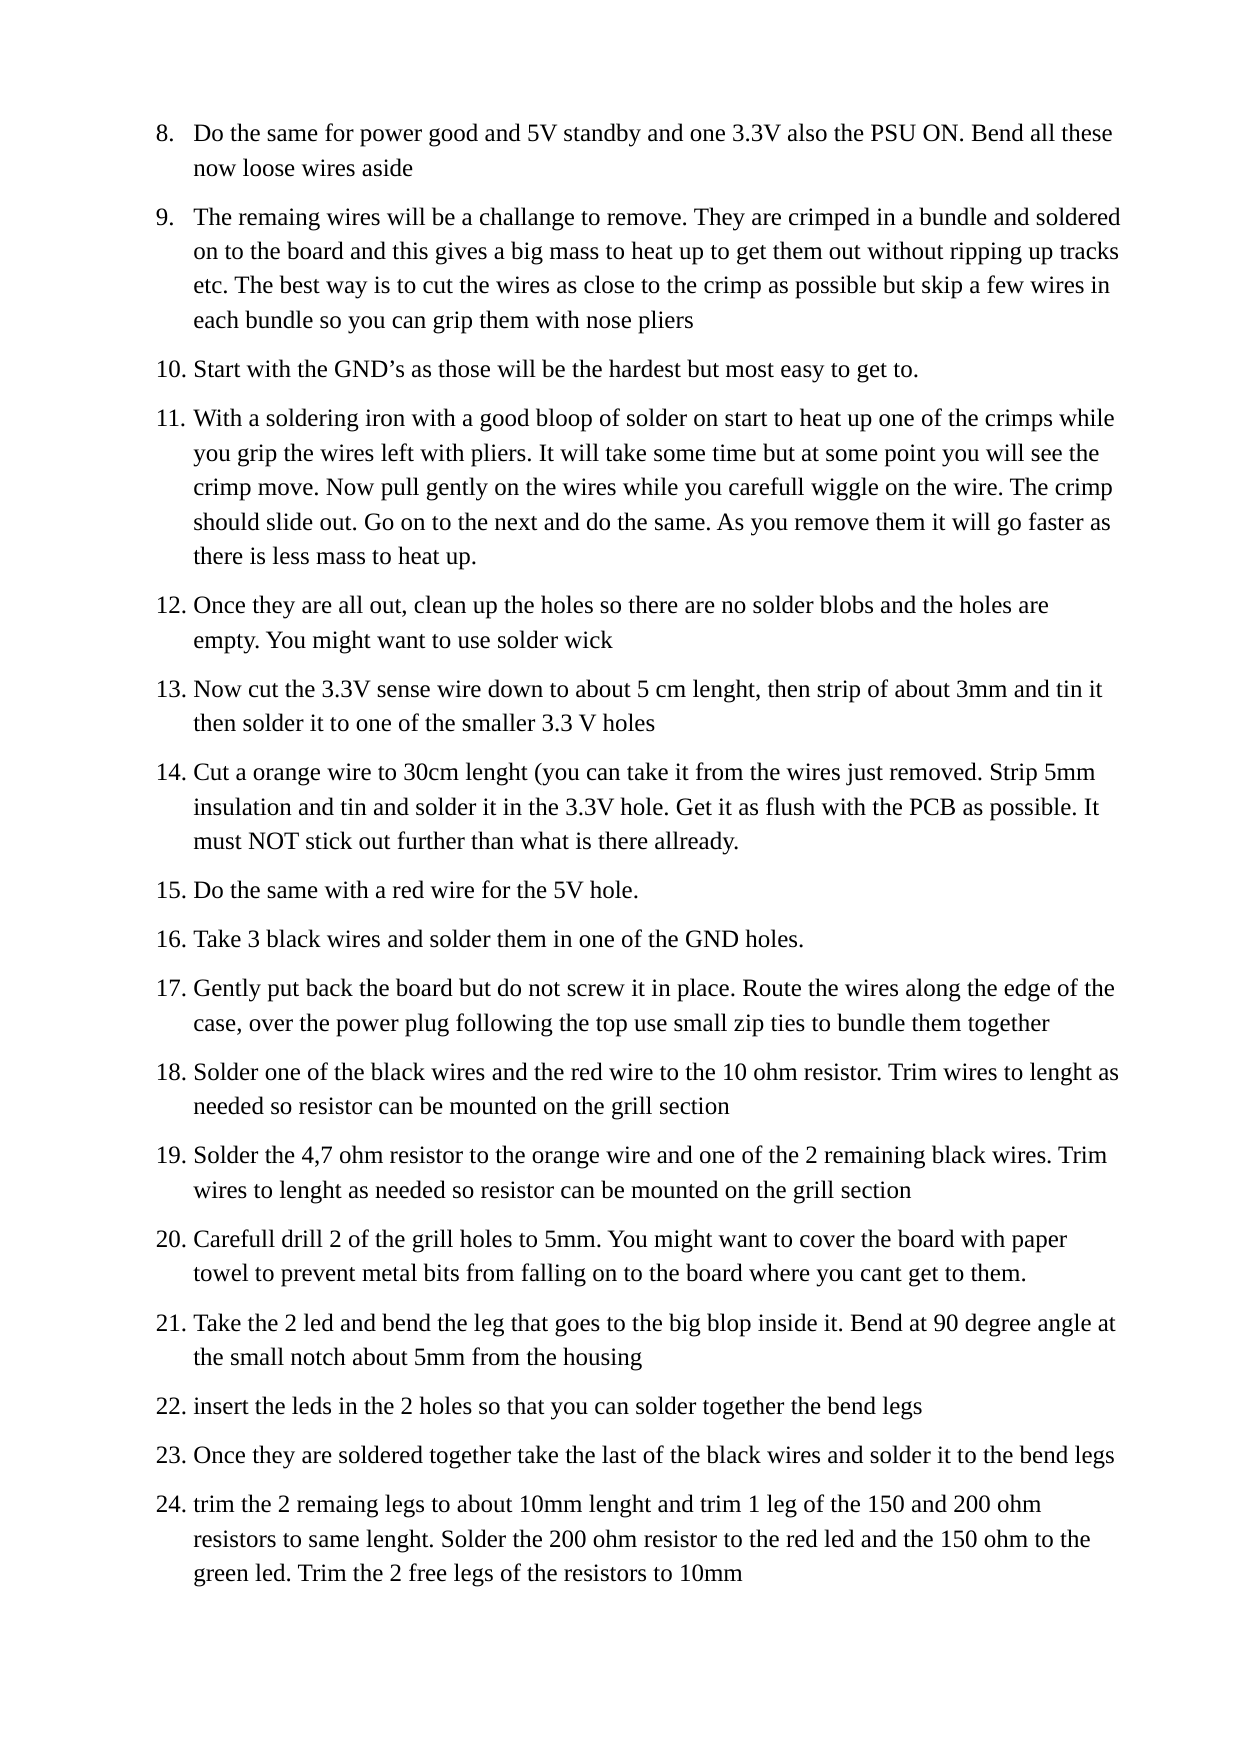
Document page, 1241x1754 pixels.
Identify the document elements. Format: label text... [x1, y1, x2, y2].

list insert the leds in the 2 holes so that you can solder together the bend legs [156, 1391, 1122, 1420]
list Solder the 4,7 ohm resistor to the orange wire and one of the 2 remaining black wires. Trim wires to lenght as needed so resistor can be mounted on the grill section [156, 1141, 1122, 1204]
list Solder one of the black wires and the red wire to the 10 ohm resistor. Trim wires to lenght as needed so resistor can be mounted on the grill section [156, 1057, 1122, 1120]
list Once they are all out, clean up the holes so there are no solder blobs and the holes are empty. You might want to use solder wick [156, 590, 1122, 653]
list The remaing wires will be a challange to remove. They are crimped in a bundle and soldered on to the board and this gives a big mass to heat up to get them out without ripping up tracks etc. The best way is to cut the wires as close to the crimp as possible but skip a few wires in each bundle so you can grip them with nose pliers [156, 202, 1122, 334]
list Take the 2 led and bend the leg that goes to the big blop inside it. Bend at 90 degree angle at the small notch about 5mm from the housing [156, 1308, 1122, 1371]
list Do the same with a red wire for the 5V hole. [156, 875, 1122, 904]
list Gently put back the board but do not screw it in place. Route the wires along the edge of the case, over the power plug following the top use small zip ties to bundle them together [156, 973, 1122, 1037]
list Cut a orange wire to 30cm lenght (you can take it from the wires just removed. Strip 5mm insulation and tin and solder it in the 3.3V hole. Get it as flush with the PCB as possible. It must NOT stick out further than what is there allready. [156, 757, 1122, 855]
list Now cut the 3.3V sense wire down to about 5 cm lenght, then strip of about 3mm and tin it then solder it to one of the smaller 3.3 V holes [156, 674, 1122, 737]
list Once they are soldered together take the last of the black wires and solder it to the bend legs [156, 1440, 1122, 1469]
list Start with the GND’s as those will be the hardest but most easy to get to. [156, 354, 1122, 383]
list With a soldering iron with a good bloop of solder on start to heat up one of the crimps while you grip the wires left with pliers. It will take some time but at some point you will see the crimp move. Now pull gently on the wires while you carefull wiggle on the wire. The crimp should slide out. Go on to the next and do the same. As you remove them it will go faster as there is less mass to heat up. [156, 403, 1122, 570]
list Take 3 black wires and solder them in one of the GND holes. [156, 924, 1122, 953]
list Do the same for power good and 5V standby and one 3.3V also the PSU ON. Bend all these now loose wires aside [156, 118, 1122, 181]
list Carefull drill 2 of the grill holes to 5mm. You might want to cover the board with paper towel to prevent metal bits from falling on to the board where you cant get to them. [156, 1224, 1122, 1287]
list trim the 2 remaing legs to about 10mm lenght and trim 1 leg of the 150 and 200 ohm resistors to same lenght. Solder the 200 ohm resistor to the red led and the 150 ohm to the green led. Trim the 2 free legs of the resistors to 10mm [156, 1489, 1122, 1587]
